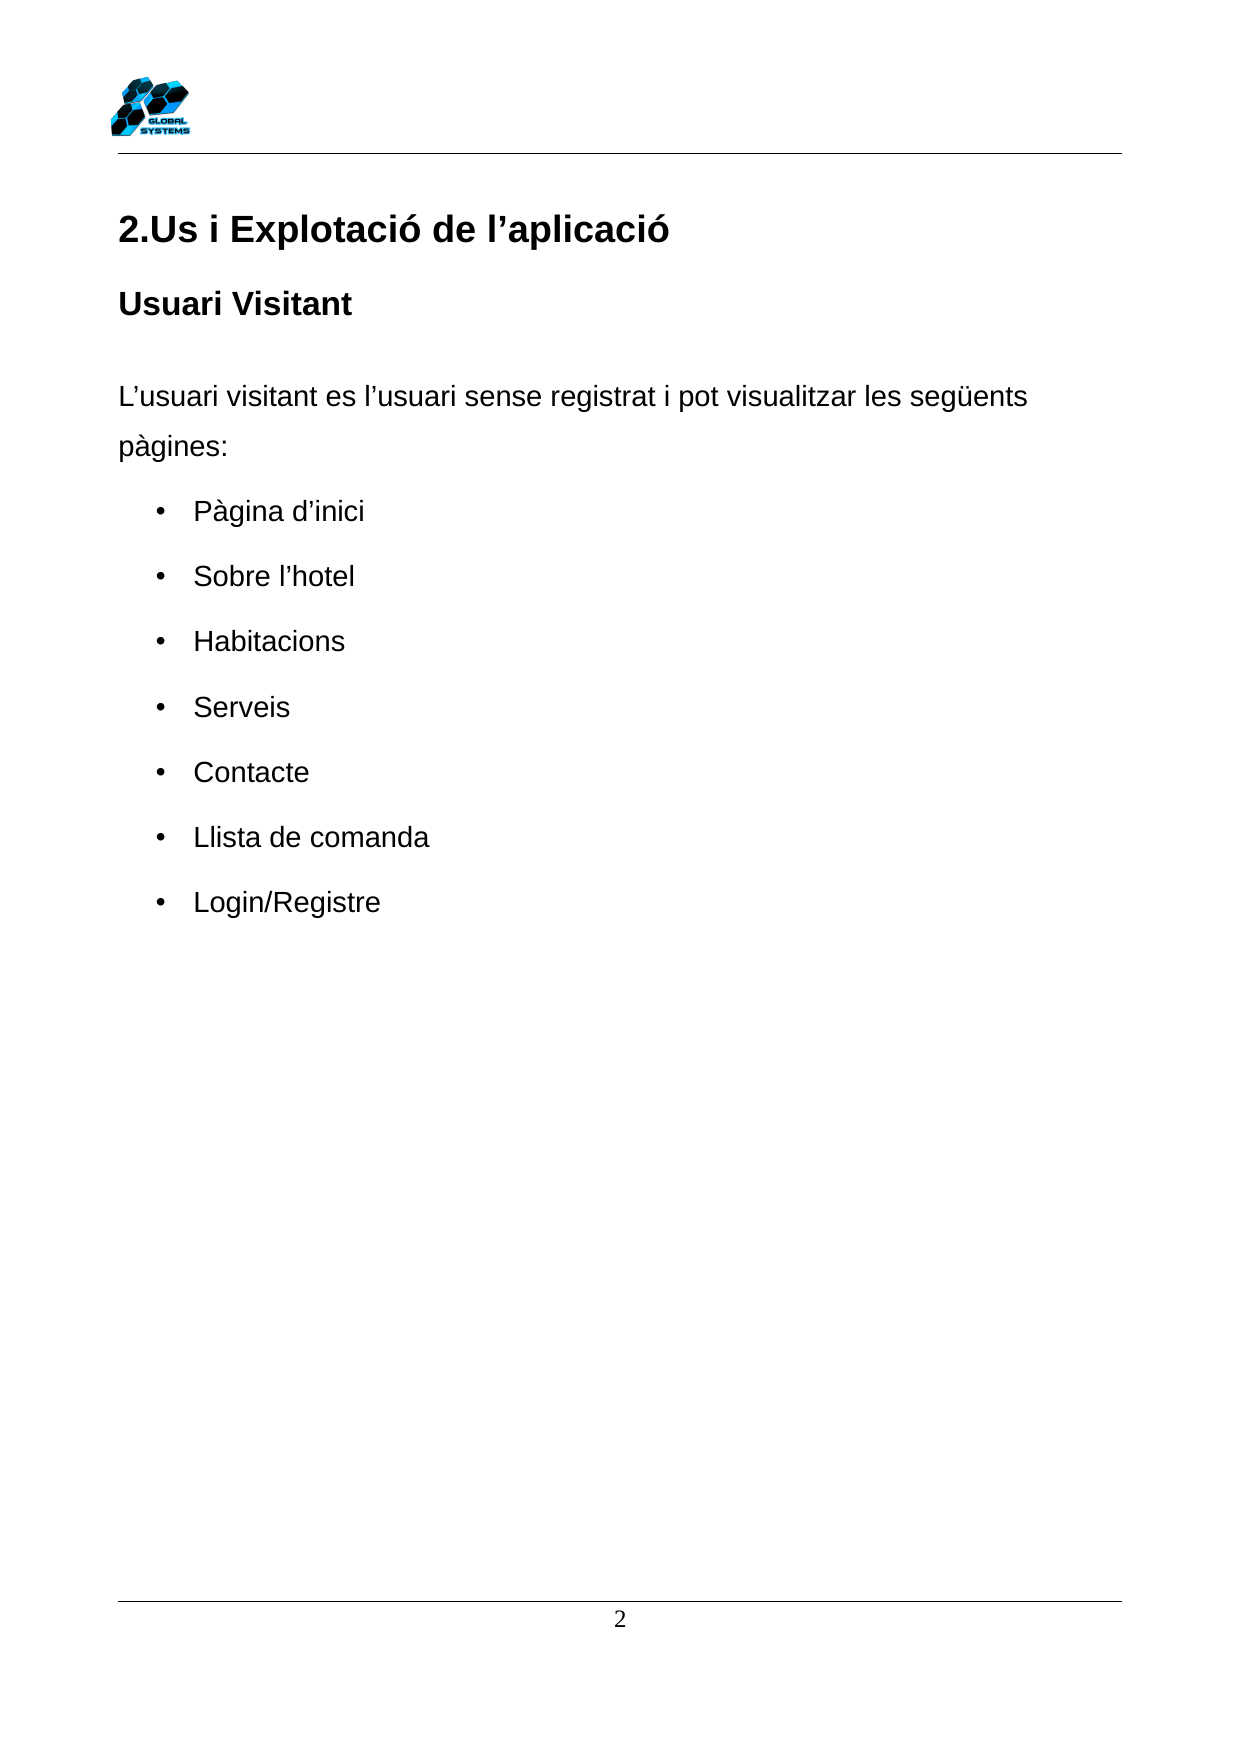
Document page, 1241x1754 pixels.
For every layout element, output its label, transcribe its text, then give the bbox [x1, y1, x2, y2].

subtitle Usuari Visitant [118, 284, 1122, 323]
list Contacte [156, 755, 1122, 788]
subtitle 2.Us i Explotació de l’aplicació [118, 207, 1122, 251]
list Habitacions [156, 624, 1122, 658]
picture [107, 61, 194, 148]
list Llista de comanda [156, 820, 1122, 854]
list Login/Registre [156, 885, 1122, 919]
text L’usuari visitant es l’usuari sense registrat i pot visualitzar les següents pàgines: [118, 379, 1122, 463]
list Pàgina d’inici [156, 494, 1122, 528]
list Sobre l’hotel [156, 559, 1122, 593]
list Serveis [156, 689, 1122, 723]
